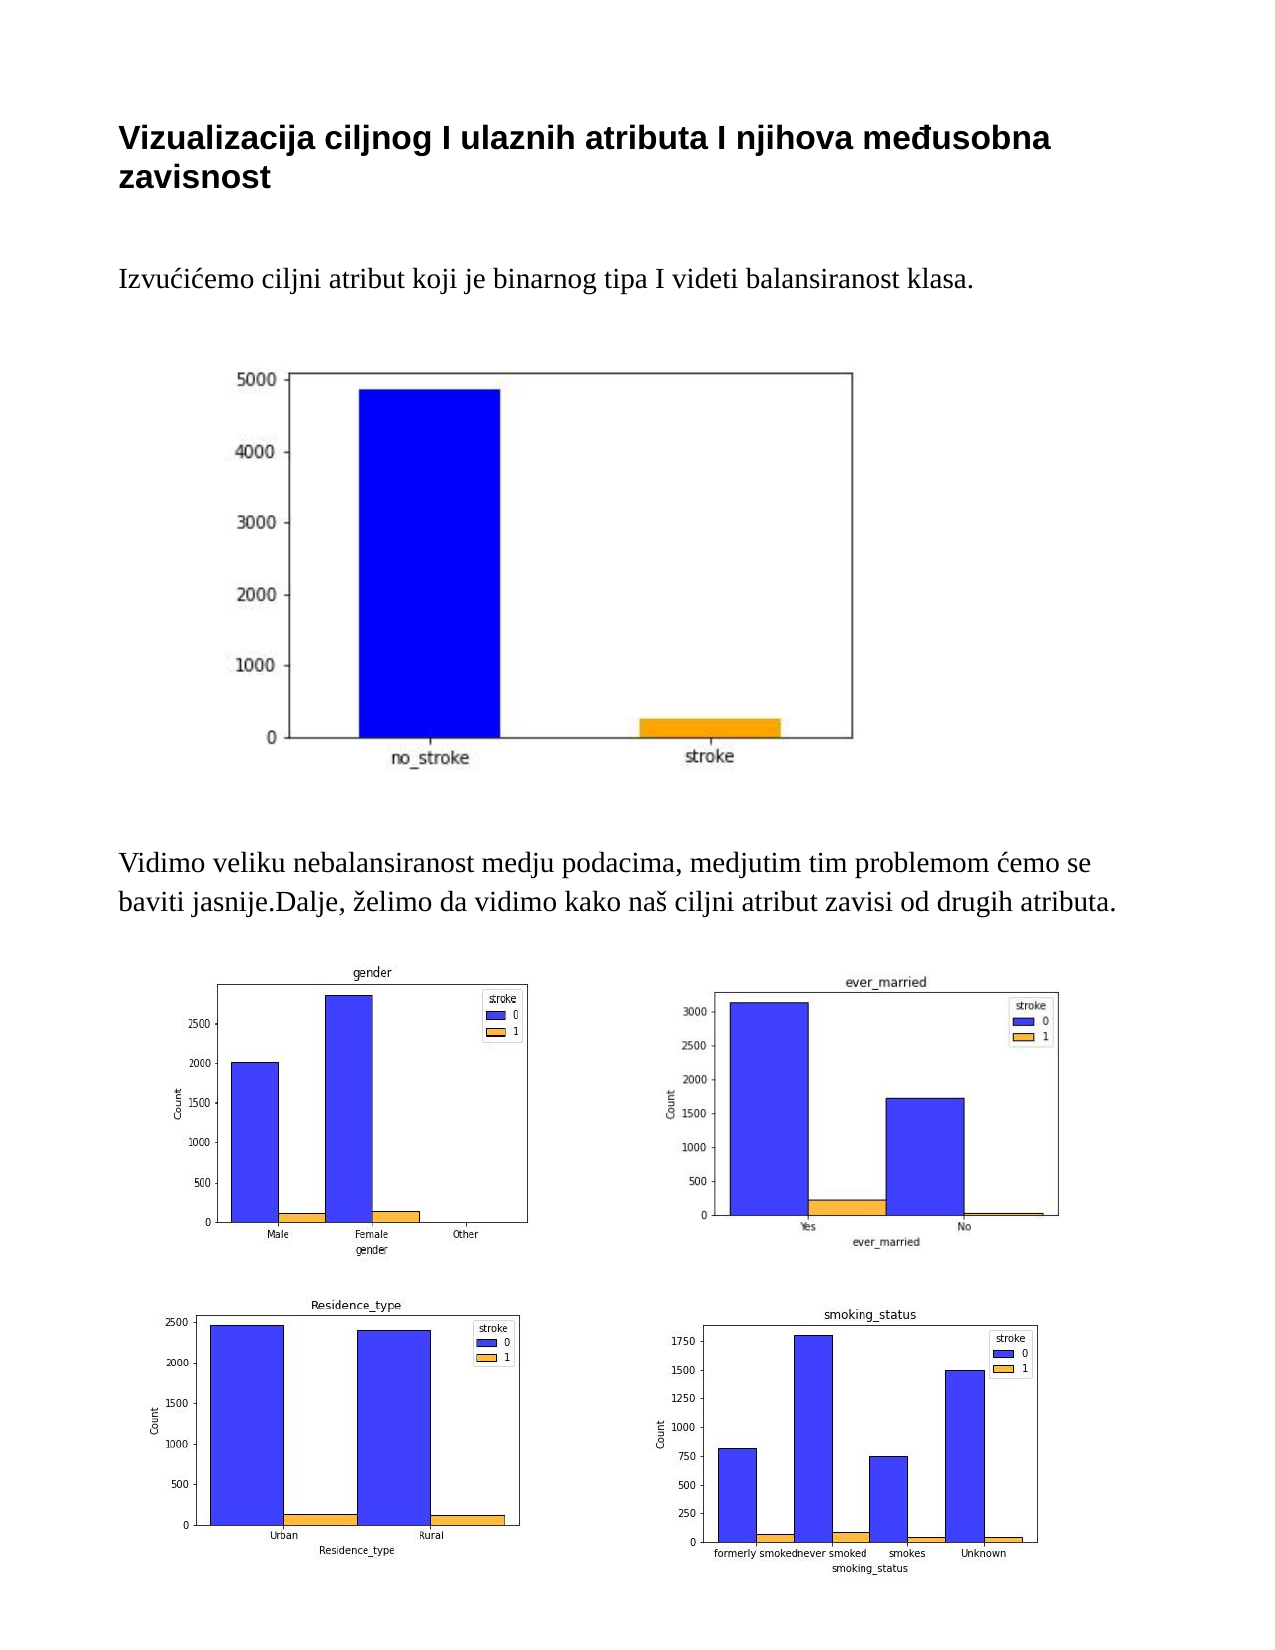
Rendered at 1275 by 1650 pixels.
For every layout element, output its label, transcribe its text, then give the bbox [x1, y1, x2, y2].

text Izvućićemo ciljni atribut koji je binarnog tipa I videti balansiranost klasa. [118, 261, 1157, 294]
picture [659, 956, 1102, 1252]
text Vidimo veliku nebalansiranost medju podacima, medjutim tim problemom ćemo se baviti jasnije.Dalje, želimo da vidimo kako naš ciljni atribut zavisi od drugih atributa. [118, 845, 1157, 917]
picture [143, 1281, 560, 1559]
picture [649, 1290, 1079, 1577]
subtitle Vizualizacija ciljnog I ulaznih atributa I njihova međusobna zavisnost [118, 118, 1157, 195]
picture [167, 946, 566, 1262]
picture [198, 314, 924, 798]
